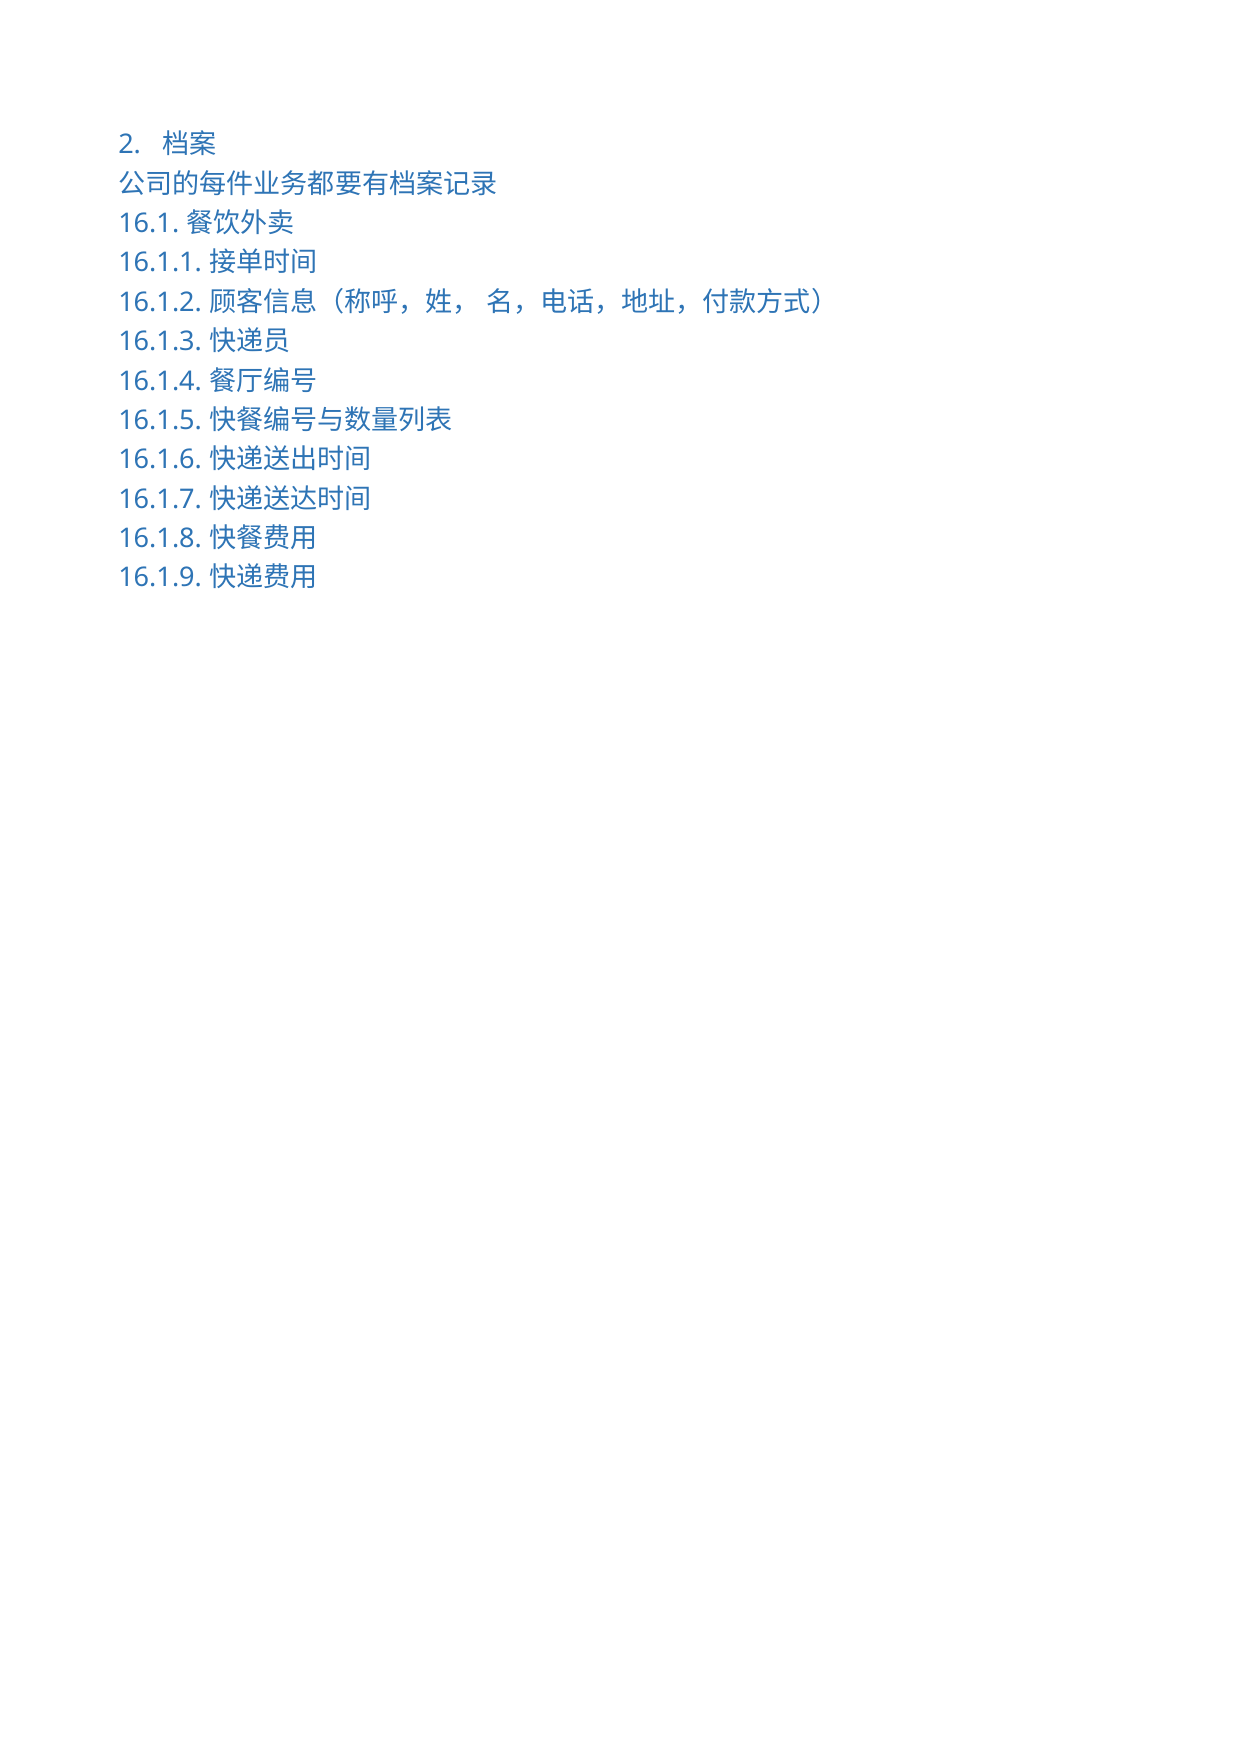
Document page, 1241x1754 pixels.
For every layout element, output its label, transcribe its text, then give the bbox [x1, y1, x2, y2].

text 16.1.4. 餐厅编号 [118, 358, 1122, 398]
text 16.1.9. 快递费用 [118, 555, 1122, 595]
text 16.1. 餐饮外卖 [118, 201, 1122, 240]
text 16.1.7. 快递送达时间 [118, 477, 1122, 516]
text 16.1.8. 快餐费用 [118, 516, 1122, 555]
subtitle 档案 [118, 122, 1122, 162]
text 16.1.3. 快递员 [118, 319, 1122, 358]
text 16.1.2. 顾客信息（称呼，姓， 名，电话，地址，付款方式） [118, 280, 1122, 319]
text 16.1.1. 接单时间 [118, 240, 1122, 280]
text 16.1.5. 快餐编号与数量列表 [118, 398, 1122, 437]
text 16.1.6. 快递送出时间 [118, 437, 1122, 477]
text 公司的每件业务都要有档案记录 [118, 162, 1122, 201]
